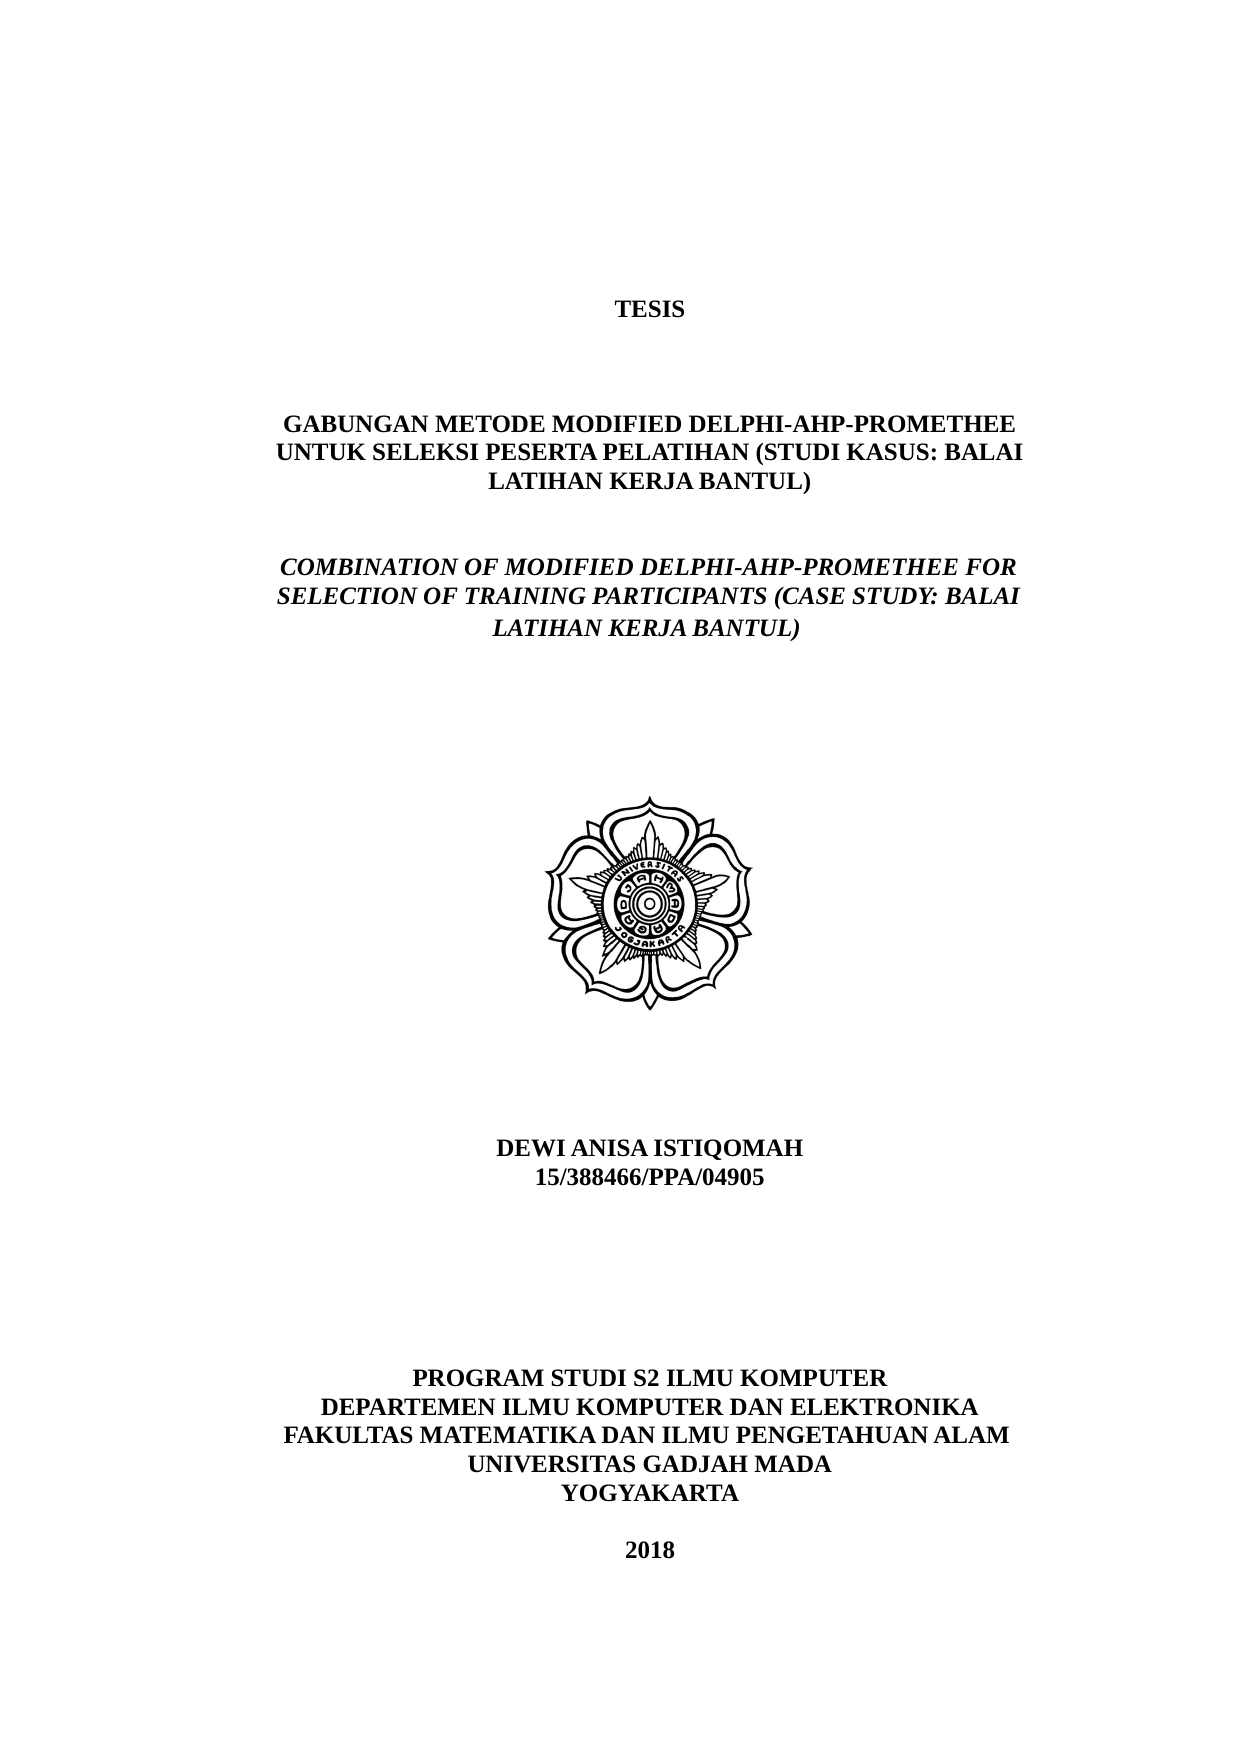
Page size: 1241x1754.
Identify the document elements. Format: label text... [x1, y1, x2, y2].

text DEPARTEMEN Ilmu Komputer dan Elektronika [236, 1392, 1063, 1420]
picture [535, 787, 765, 1021]
text 15/388466/PPA/04905 [236, 1162, 1063, 1190]
text tesis [236, 294, 1063, 322]
text combination OF MODIFIED DELPHI-AHP-PROMETHEE FOR SELECTION OF TRAINING PARTICIPANTS (case study: Balai Latihan kerja Bantul) [236, 552, 1063, 644]
text UNIVERSITAS GADJAH MADA [236, 1449, 1063, 1478]
text FAKULTAS MATEMATIKA DAN ILMU PENGETAHUAN ALAM [236, 1420, 1063, 1449]
text 2018 [236, 1535, 1063, 1564]
text PROGRAM STUDI s2 Ilmu Komputer [236, 1363, 1063, 1392]
text DEWI ANISA ISTIQOMAH [236, 1133, 1063, 1162]
text GABUNGAN METODE MODIFIED DELPHI-AHP-PROMETHEE UNTUK SELEKSI PESERTA PELATIHAN (STUDI KASUS: BALAI LATIHAN KERJA BANTUL) [236, 409, 1063, 495]
text YOGYAKARTA [236, 1478, 1063, 1507]
